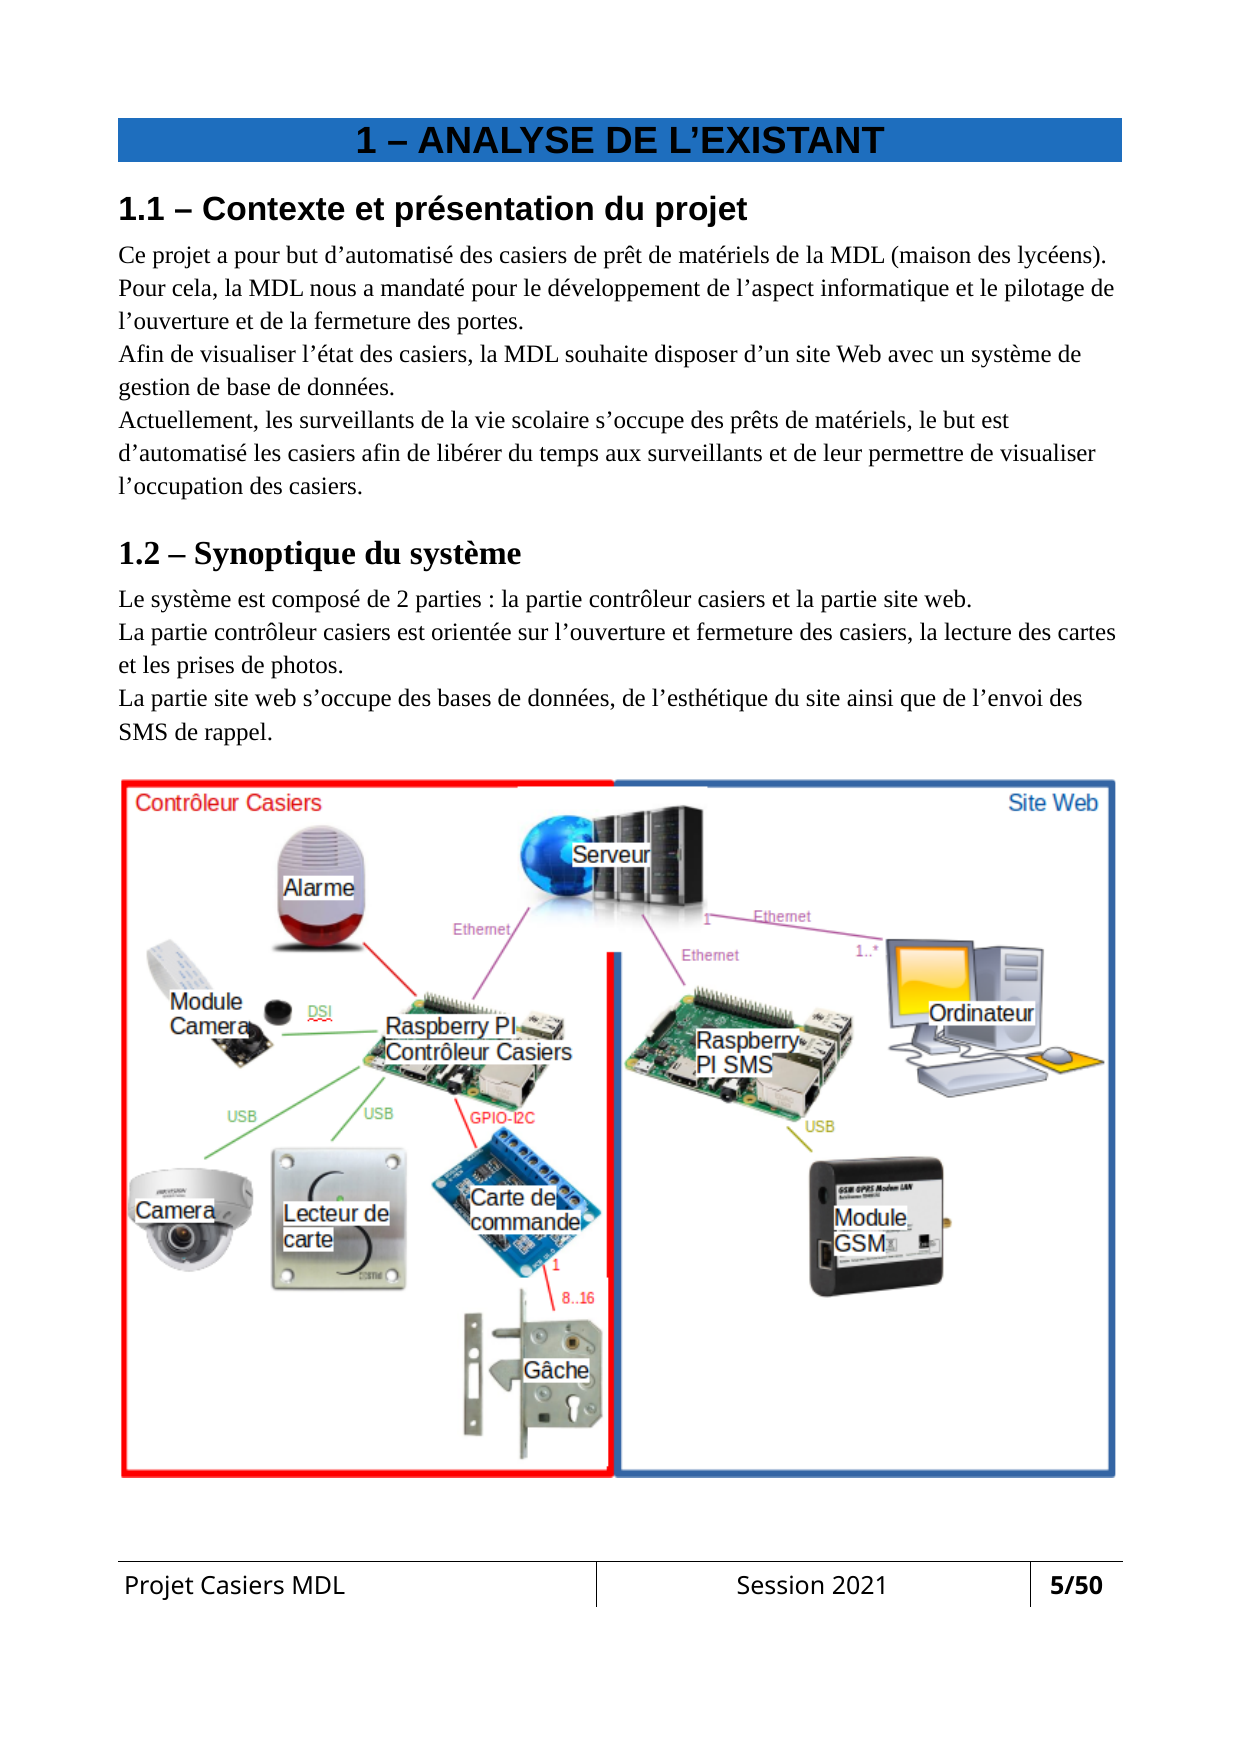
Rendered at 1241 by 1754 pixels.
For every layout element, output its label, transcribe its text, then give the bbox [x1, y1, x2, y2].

subtitle 1 – ANALYSE DE L’EXISTANT [118, 118, 1122, 162]
text Pour cela, la MDL nous a mandaté pour le développement de l’aspect informatique et le pilotage de l’ouverture et de la fermeture des portes. [118, 273, 1122, 335]
text Le système est composé de 2 parties : la partie contrôleur casiers et la partie site web. [118, 584, 1122, 613]
picture [121, 779, 1116, 1478]
text Ce projet a pour but d’automatisé des casiers de prêt de matériels de la MDL (maison des lycéens). [118, 240, 1122, 269]
text Afin de visualiser l’état des casiers, la MDL souhaite disposer d’un site Web avec un système de gestion de base de données. [118, 339, 1122, 401]
text Actuellement, les surveillants de la vie scolaire s’occupe des prêts de matériels, le but est d’automatisé les casiers afin de libérer du temps aux surveillants et de leur permettre de visualiser l’occupation des casiers. [118, 405, 1122, 500]
text La partie site web s’occupe des bases de données, de l’esthétique du site ainsi que de l’envoi des SMS de rappel. [118, 683, 1122, 745]
subtitle 1.1 – Contexte et présentation du projet [118, 189, 1122, 227]
subtitle 1.2 – Synoptique du système [118, 533, 1122, 572]
text La partie contrôleur casiers est orientée sur l’ouverture et fermeture des casiers, la lecture des cartes et les prises de photos. [118, 617, 1122, 679]
